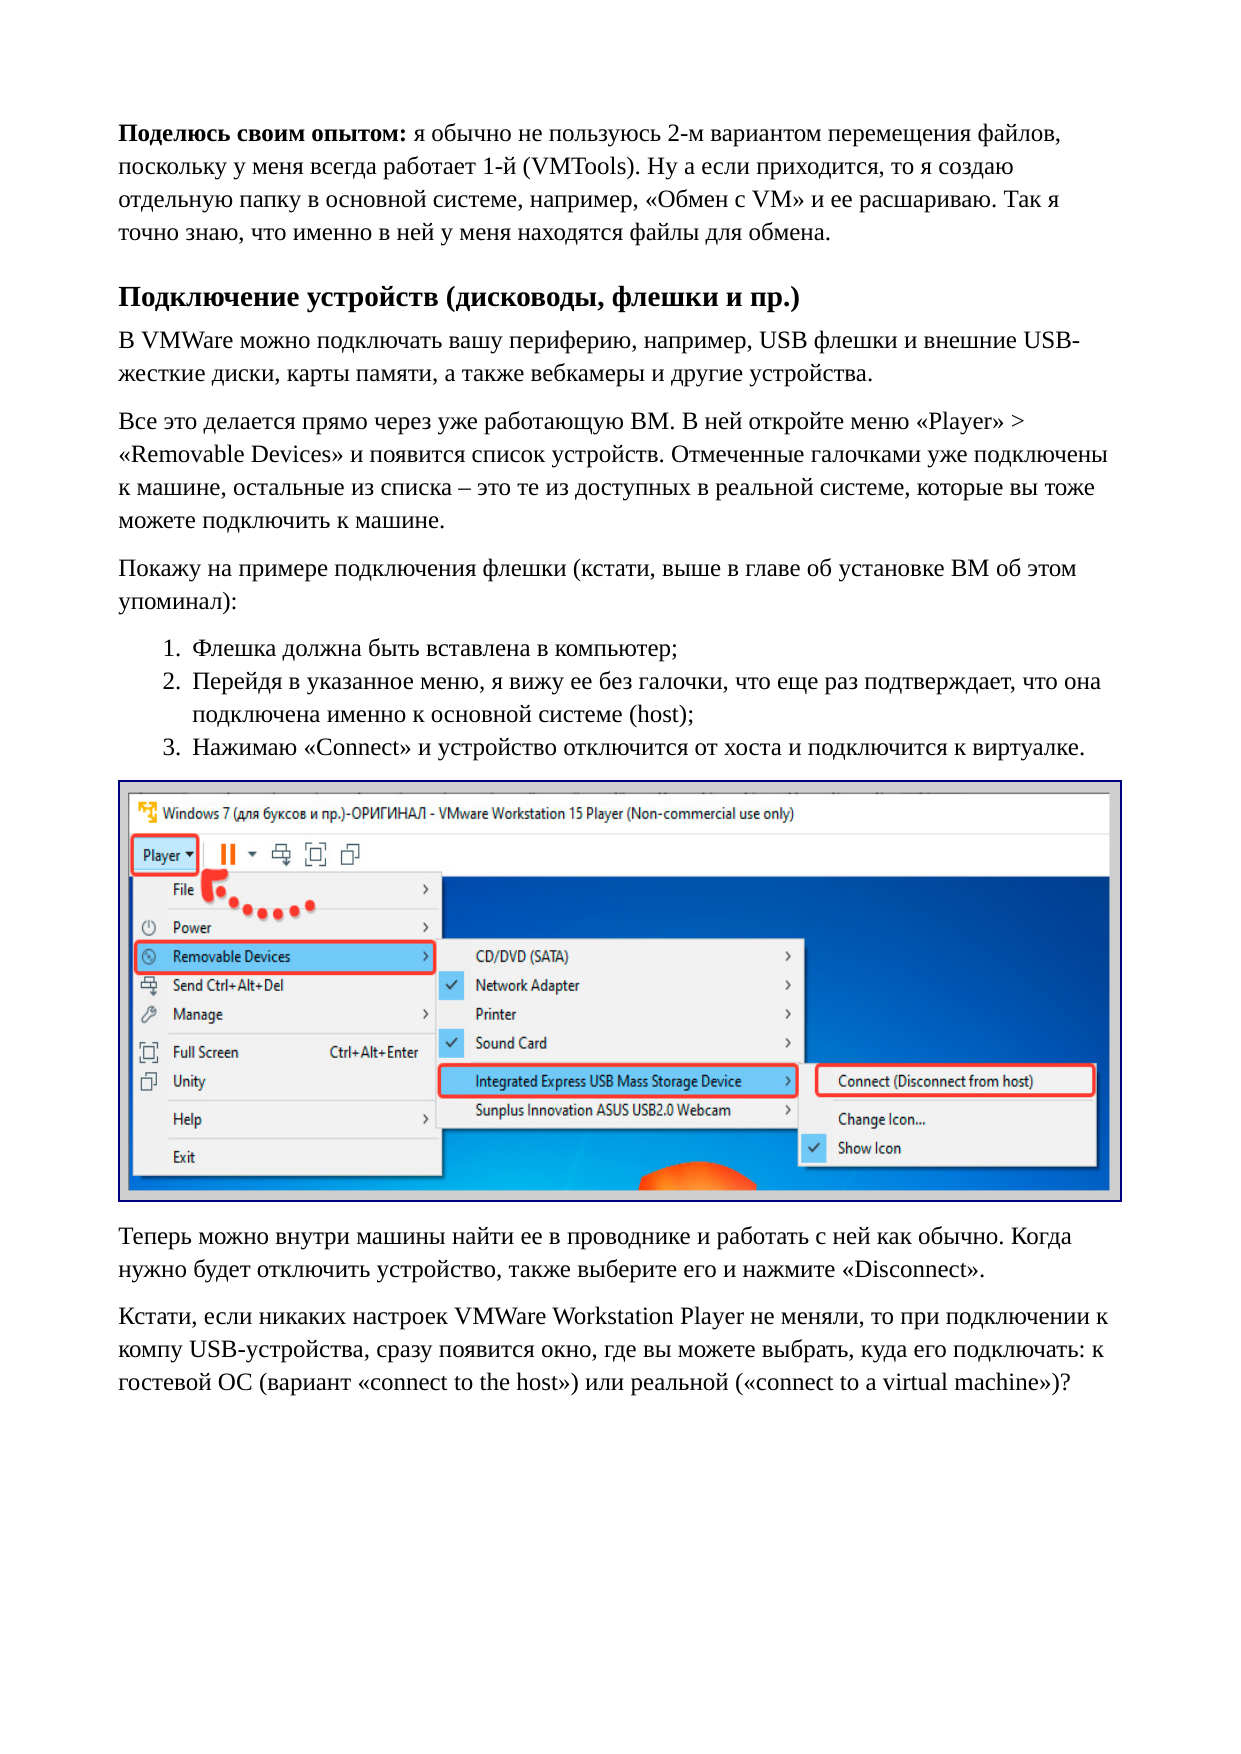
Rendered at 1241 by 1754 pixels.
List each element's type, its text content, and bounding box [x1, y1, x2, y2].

text Покажу на примере подключения флешки (кстати, выше в главе об установке ВМ об этом упоминал): [118, 553, 1122, 614]
text Теперь можно внутри машины найти ее в проводнике и работать с ней как обычно. Когда нужно будет отключить устройство, также выберите его и нажмите «Disconnect». [118, 1221, 1122, 1282]
subtitle Подключение устройств (дисководы, флешки и пр.) [118, 279, 1122, 313]
list Нажимаю «Connect» и устройство отключится от хоста и подключится к виртуалке. [162, 732, 1122, 761]
text Все это делается прямо через уже работающую ВМ. В ней откройте меню «Player» > «Removable Devices» и появится список устройств. Отмеченные галочками уже подключены к машине, остальные из списка – это те из доступных в реальной системе, которые вы тоже можете подключить к машине. [118, 406, 1122, 534]
text В VMWare можно подключать вашу периферию, например, USB флешки и внешние USB-жесткие диски, карты памяти, а также вебкамеры и другие устройства. [118, 325, 1122, 387]
text Кстати, если никаких настроек VMWare Workstation Player не меняли, то при подключении к компу USB-устройства, сразу появится окно, где вы можете выбрать, куда его подключать: к гостевой ОС (вариант «connect to the host») или реальной («connect to a virtual machine»)? [118, 1301, 1122, 1396]
text Поделюсь своим опытом: я обычно не пользуюсь 2-м вариантом перемещения файлов, поскольку у меня всегда работает 1-й (VMTools). Ну а если приходится, то я создаю отдельную папку в основной системе, например, «Обмен с VM» и ее расшариваю. Так я точно знаю, что именно в ней у меня находятся файлы для обмена. [118, 118, 1122, 246]
list Перейдя в указанное меню, я вижу ее без галочки, что еще раз подтверждает, что она подключена именно к основной системе (host); [162, 666, 1122, 728]
list Флешка должна быть вставлена в компьютер; [162, 633, 1122, 662]
picture [120, 782, 1120, 1200]
